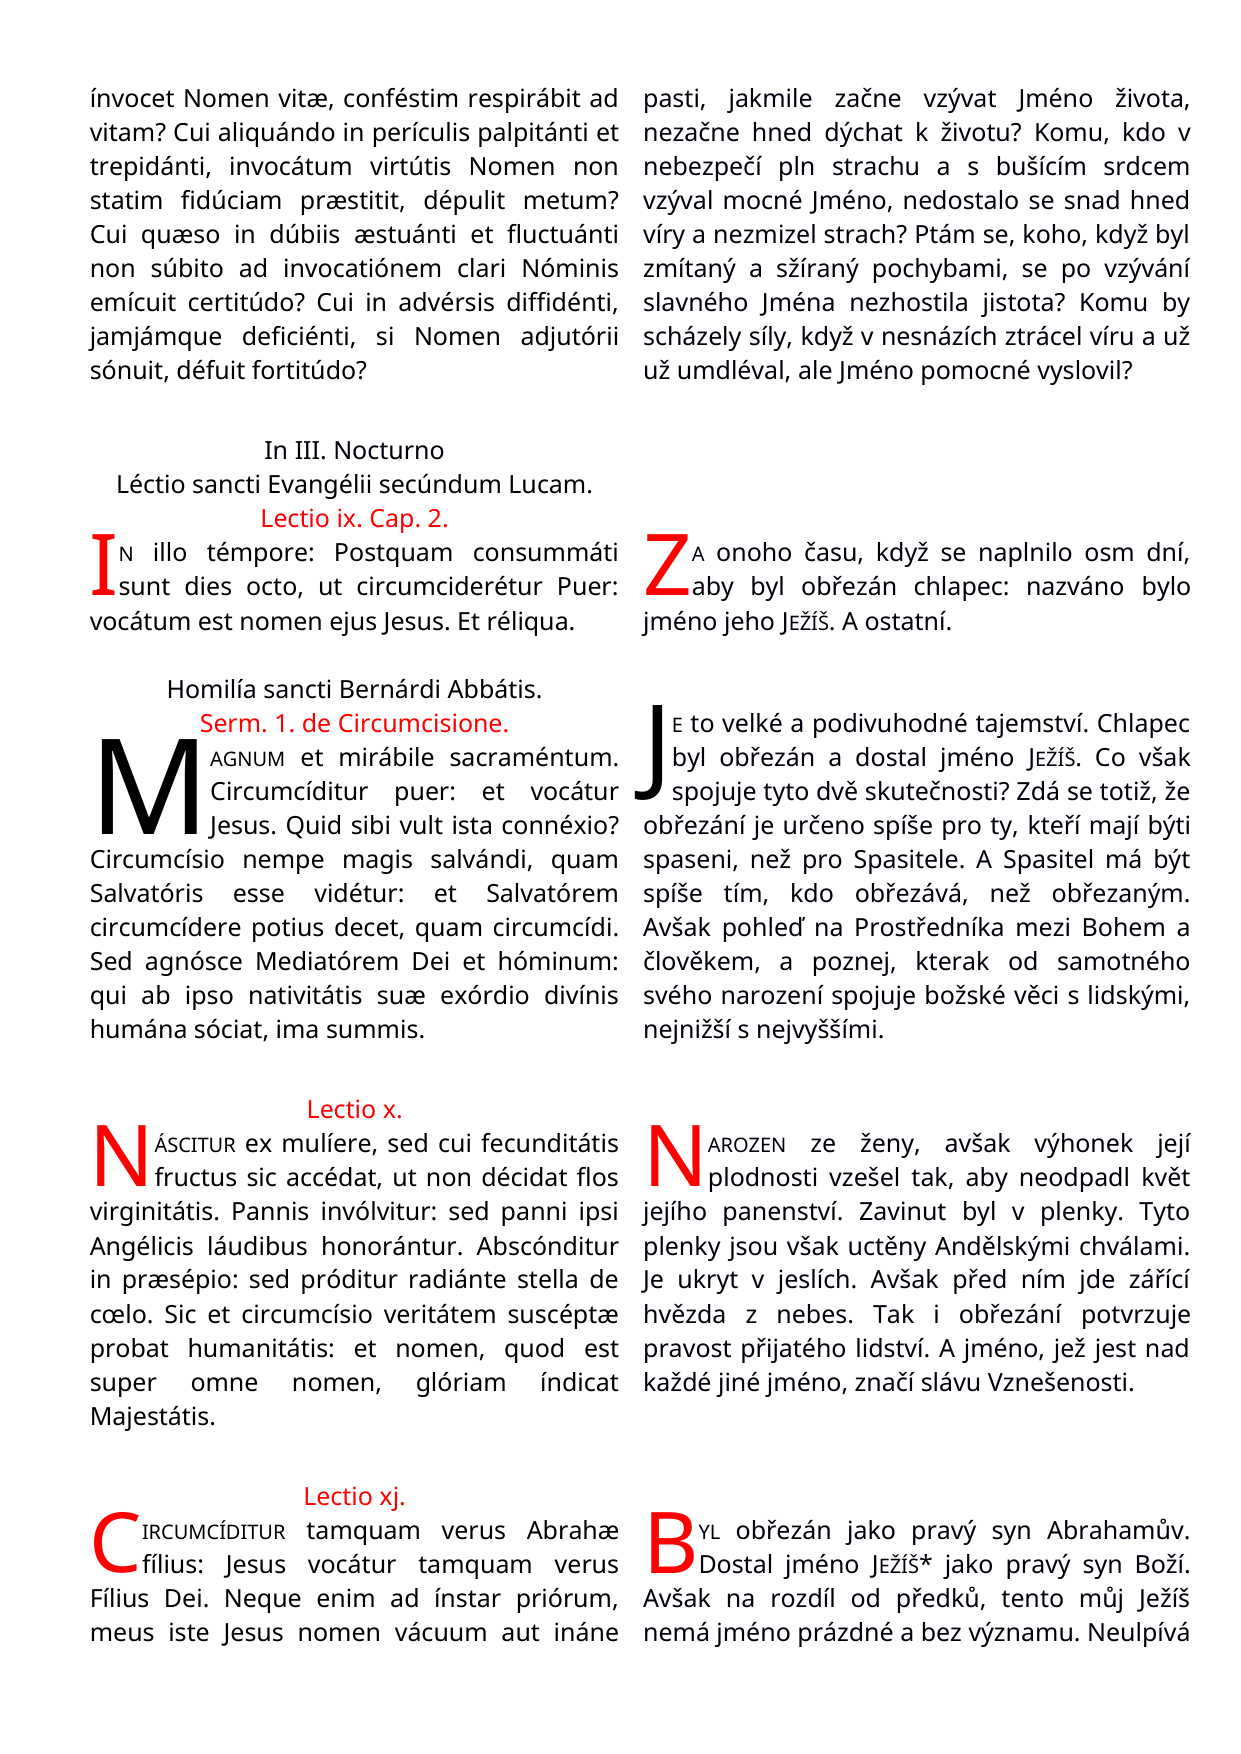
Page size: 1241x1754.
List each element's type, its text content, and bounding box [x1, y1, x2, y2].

table_cell Lectio x. Náscitur ex mulíere, sed cui fecunditátis fructus sic accédat, ut non décidat flos virginitátis. Pannis invólvitur: sed panni ipsi Angélicis láudibus honorántur. Abscónditur in præsépio: sed próditur radiánte stella de cœlo. Sic et circumcísio veritátem suscéptæ probat humanitátis: et nomen, quod est super omne nomen, glóriam índicat Majestátis. [78, 1086, 631, 1472]
table_cell Narozen ze ženy, avšak výhonek její plodnosti vzešel tak, aby neodpadl květ jejího panenství. Zavinut byl v plenky. Tyto plenky jsou však uctěny Andělskými chválami. Je ukryt v jeslích. Avšak před ním jde zářící hvězda z nebes. Tak i obřezání potvrzuje pravost přijatého lidství. A jméno, jež jest nad každé jiné jméno, značí slávu Vznešenosti. [631, 1086, 1203, 1472]
table_cell pasti, jakmile začne vzývat Jméno života, nezačne hned dýchat k životu? Komu, kdo v nebezpečí pln strachu a s bušícím srdcem vzýval mocné Jméno, nedostalo se snad hned víry a nezmizel strach? Ptám se, koho, když byl zmítaný a sžíraný pochybami, se po vzývání slavného Jména nezhostila jistota? Komu by scházely síly, když v nesnázích ztrácel víru a už už umdléval, ale Jméno pomocné vyslovil? [631, 74, 1203, 427]
table_cell Za onoho času, když se naplnilo osm dní, aby byl obřezán chlapec: nazváno bylo jméno jeho Ježíš. A ostatní. Je to velké a podivuhodné tajemství. Chlapec byl obřezán a dostal jméno Ježíš. Co však spojuje tyto dvě skutečnosti? Zdá se totiž, že obřezání je určeno spíše pro ty, kteří mají býti spaseni, než pro Spasitele. A Spasitel má být spíše tím, kdo obřezává, než obřezaným. Avšak pohleď na Prostředníka mezi Bohem a člověkem, a poznej, kterak od samotného svého narození spojuje božské věci s lidskými, nejnižší s nejvyššími. [631, 427, 1203, 1086]
table_cell Byl obřezán jako pravý syn Abrahamův. Dostal jméno Ježíš* jako pravý syn Boží. Avšak na rozdíl od předků, tento můj Ježíš nemá jméno prázdné a bez významu. Neulpívá na něm stín velkého jména, on je samotná pravda. A že toto Jméno bylo dáno z nebes potvrzuje Evangelista, když píše: „jak nazváno bylo od Anděla, ještě než byl počat v lůně.“ *pozn. Hebrejské jméno יְהוֹשֻׁעַ‎ znamená Bůh (יְהֹוָה‎) zachraňuje. [631, 1473, 1203, 1655]
table_cell In III. Nocturno Léctio sancti Evangélii secúndum Lucam. Lectio ix. Cap. 2. In illo témpore: Postquam consummáti sunt dies octo, ut circumciderétur Puer: vocátum est nomen ejus Jesus. Et réliqua. Homilía sancti Bernárdi Abbátis. Serm. 1. de Circumcisione. Magnum et mirábile sacraméntum. Circumcíditur puer: et vocátur Jesus. Quid sibi vult ista connéxio? Circumcísio nempe magis salvándi, quam Salvatóris esse vidétur: et Salvatórem circumcídere potius decet, quam circumcídi. Sed agnósce Mediatórem Dei et hóminum: qui ab ipso nativitátis suæ exórdio divínis humána sóciat, ima summis. [78, 427, 631, 1086]
table_cell Lectio xj. Circumcíditur tamquam verus Abrahæ fílius: Jesus vocátur tamquam verus Fílius Dei. Neque enim ad ínstar priórum, meus iste Jesus nomen vácuum aut ináne [78, 1473, 631, 1655]
table_cell ínvocet Nomen vitæ, conféstim respirábit ad vitam? Cui aliquándo in perículis palpitánti et trepidánti, invocátum virtútis Nomen non statim fidúciam præstitit, dépulit metum? Cui quæso in dúbiis æstuánti et fluctuánti non súbito ad invocatiónem clari Nóminis emícuit certitúdo? Cui in advérsis diffidénti, jamjámque deficiénti, si Nomen adjutórii sónuit, défuit fortitúdo? [78, 74, 631, 427]
